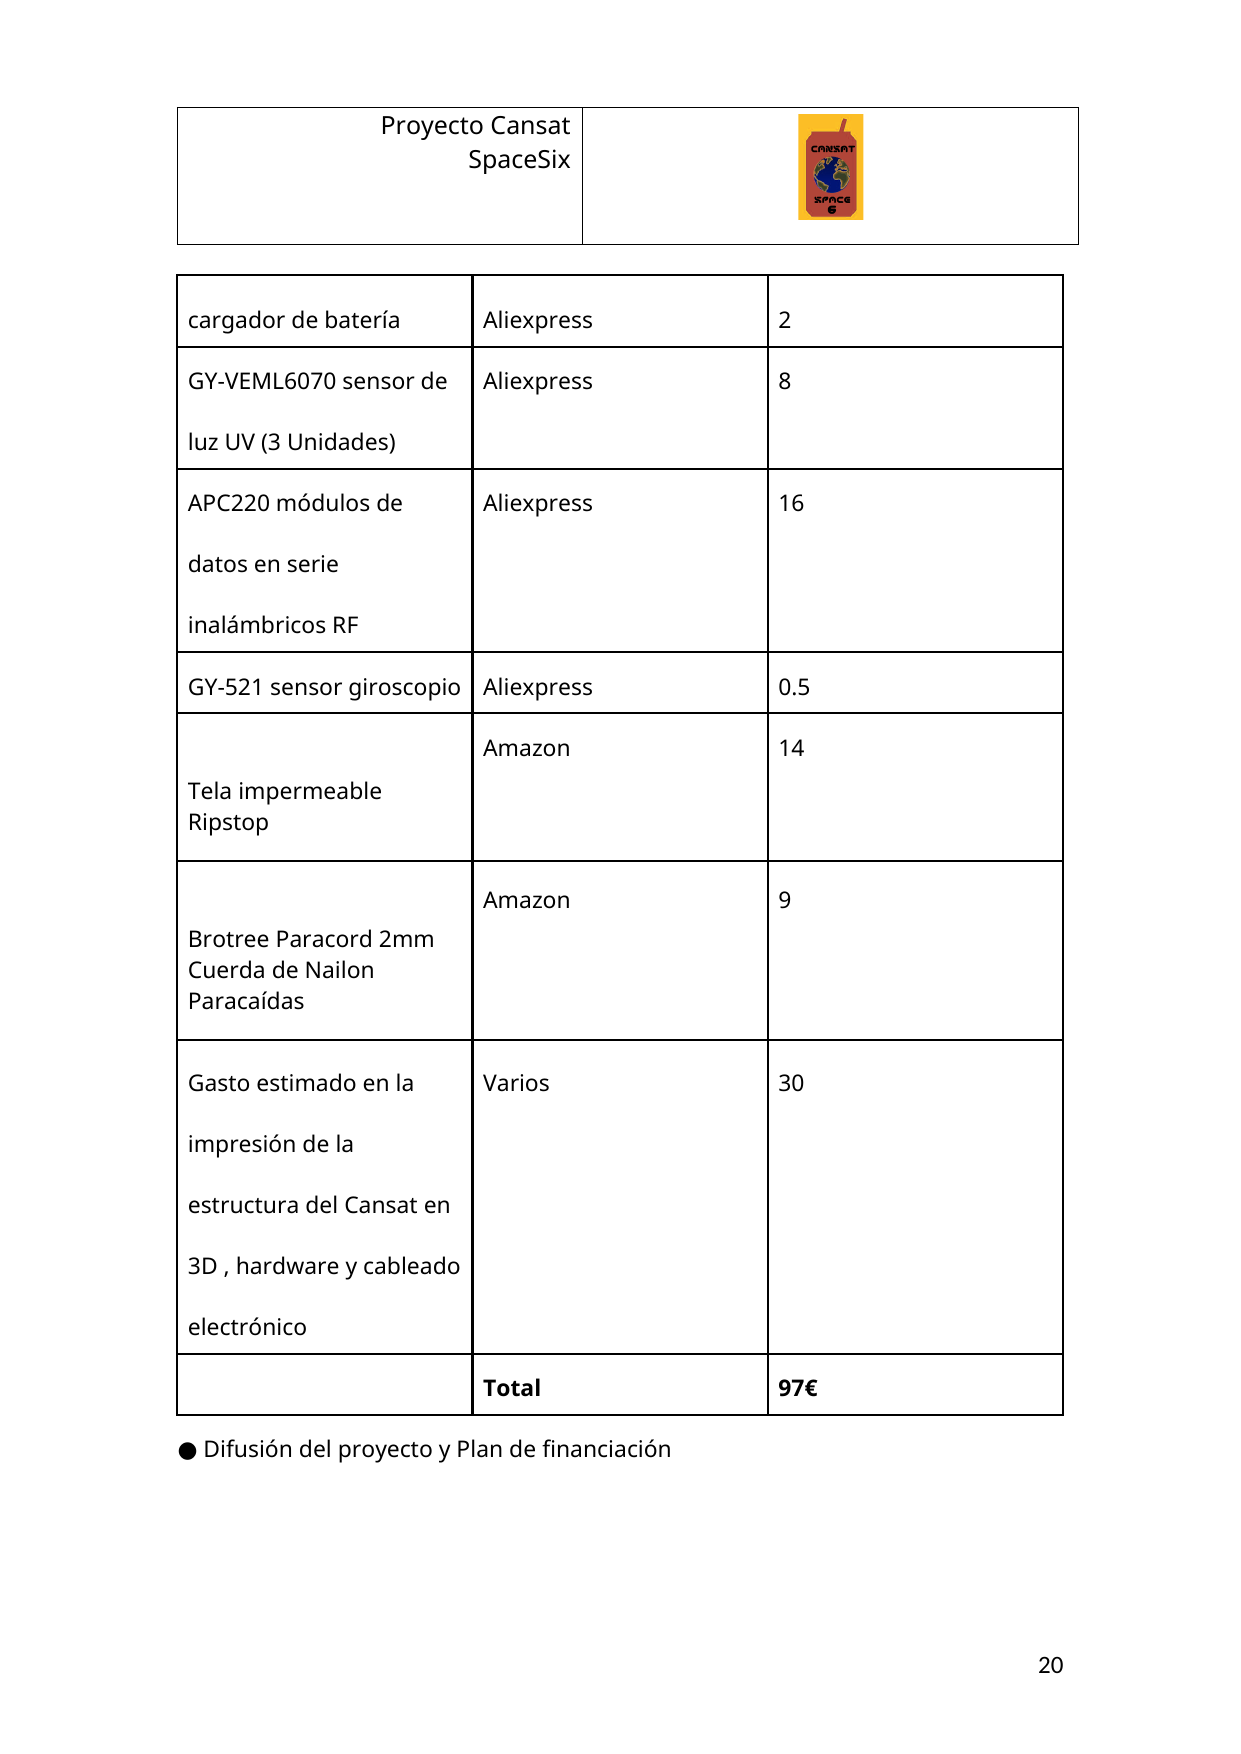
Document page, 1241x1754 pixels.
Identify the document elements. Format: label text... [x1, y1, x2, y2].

table_cell GY-VEML6070 sensor de luz UV (3 Unidades) [178, 348, 471, 468]
table_cell 30 [769, 1041, 1062, 1353]
table_cell Aliexpress [474, 470, 767, 651]
table_cell 97€ [769, 1355, 1062, 1414]
table_cell Aliexpress [474, 276, 767, 346]
table_cell Aliexpress [474, 348, 767, 468]
table_cell 0.5 [769, 653, 1062, 712]
table_cell 2 [769, 276, 1062, 346]
table_cell 8 [769, 348, 1062, 468]
table_cell Tela impermeable Ripstop [178, 714, 471, 860]
table_cell Gasto estimado en la impresión de la estructura del Cansat en 3D , hardware y cableado electrónico [178, 1041, 471, 1353]
table_cell cargador de batería [178, 276, 471, 346]
table_cell 16 [769, 470, 1062, 651]
picture [798, 114, 864, 220]
table_cell APC220 módulos de datos en serie inalámbricos RF [178, 470, 471, 651]
table_cell Amazon [474, 714, 767, 860]
table_cell Aliexpress [474, 653, 767, 712]
table_cell 9 [769, 862, 1062, 1039]
table_cell GY-521 sensor giroscopio [178, 653, 471, 712]
table_cell Total [474, 1355, 767, 1414]
table_cell 14 [769, 714, 1062, 860]
table_cell Brotree Paracord 2mm Cuerda de Nailon Paracaídas [178, 862, 471, 1039]
table_cell [178, 1355, 471, 1414]
table_cell Varios [474, 1041, 767, 1353]
table_cell Amazon [474, 862, 767, 1039]
text ● Difusión del proyecto y Plan de financiación [177, 1416, 1063, 1465]
